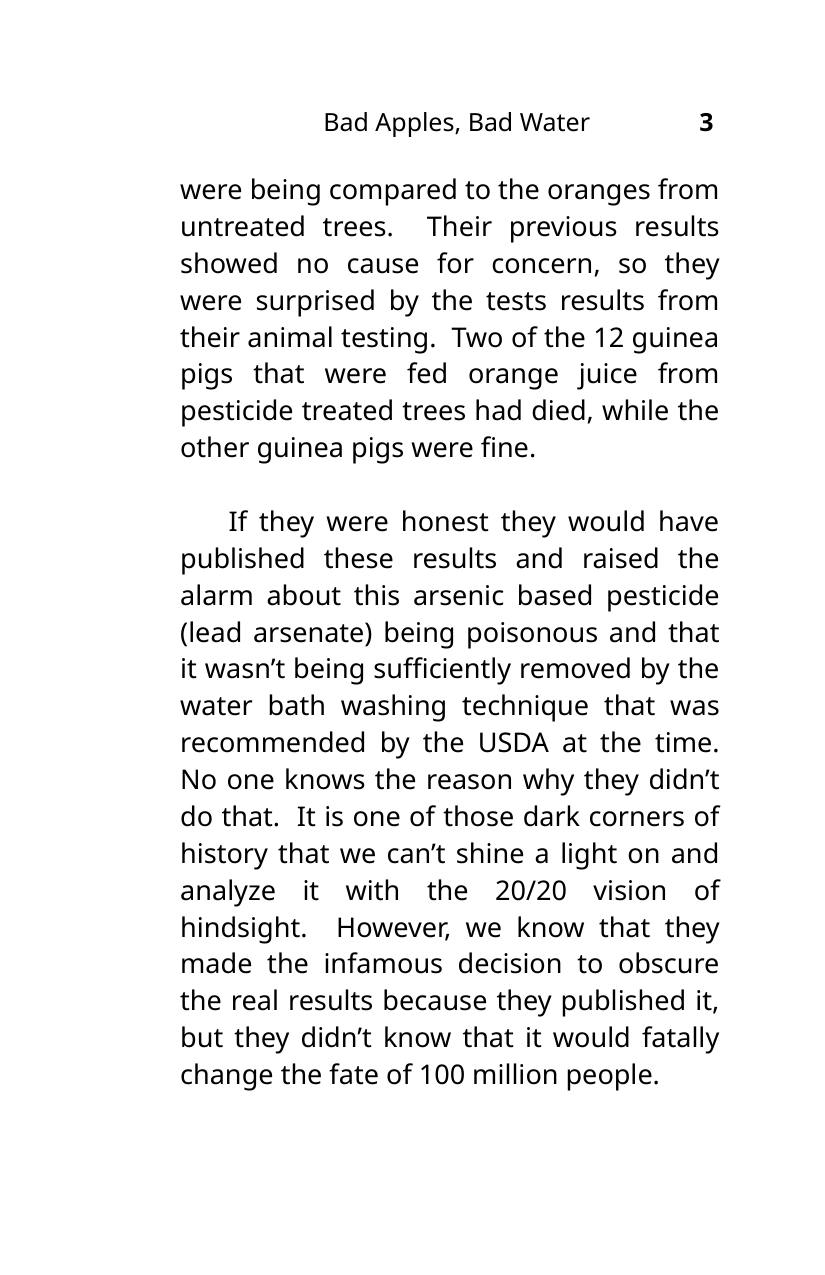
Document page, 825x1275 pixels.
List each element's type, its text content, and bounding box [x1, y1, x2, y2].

text were being compared to the oranges from untreated trees. Their previous results showed no cause for concern, so they were surprised by the tests results from their animal testing. Two of the 12 guinea pigs that were fed orange juice from pesticide treated trees had died, while the other guinea pigs were fine. [180, 171, 720, 466]
text If they were honest they would have published these results and raised the alarm about this arsenic based pesticide (lead arsenate) being poisonous and that it wasn’t being sufficiently removed by the water bath washing technique that was recommended by the USDA at the time. No one knows the reason why they didn’t do that. It is one of those dark corners of history that we can’t shine a light on and analyze it with the 20/20 vision of hindsight. However, we know that they made the infamous decision to obscure the real results because they published it, but they didn’t know that it would fatally change the fate of 100 million people. [180, 502, 720, 1092]
